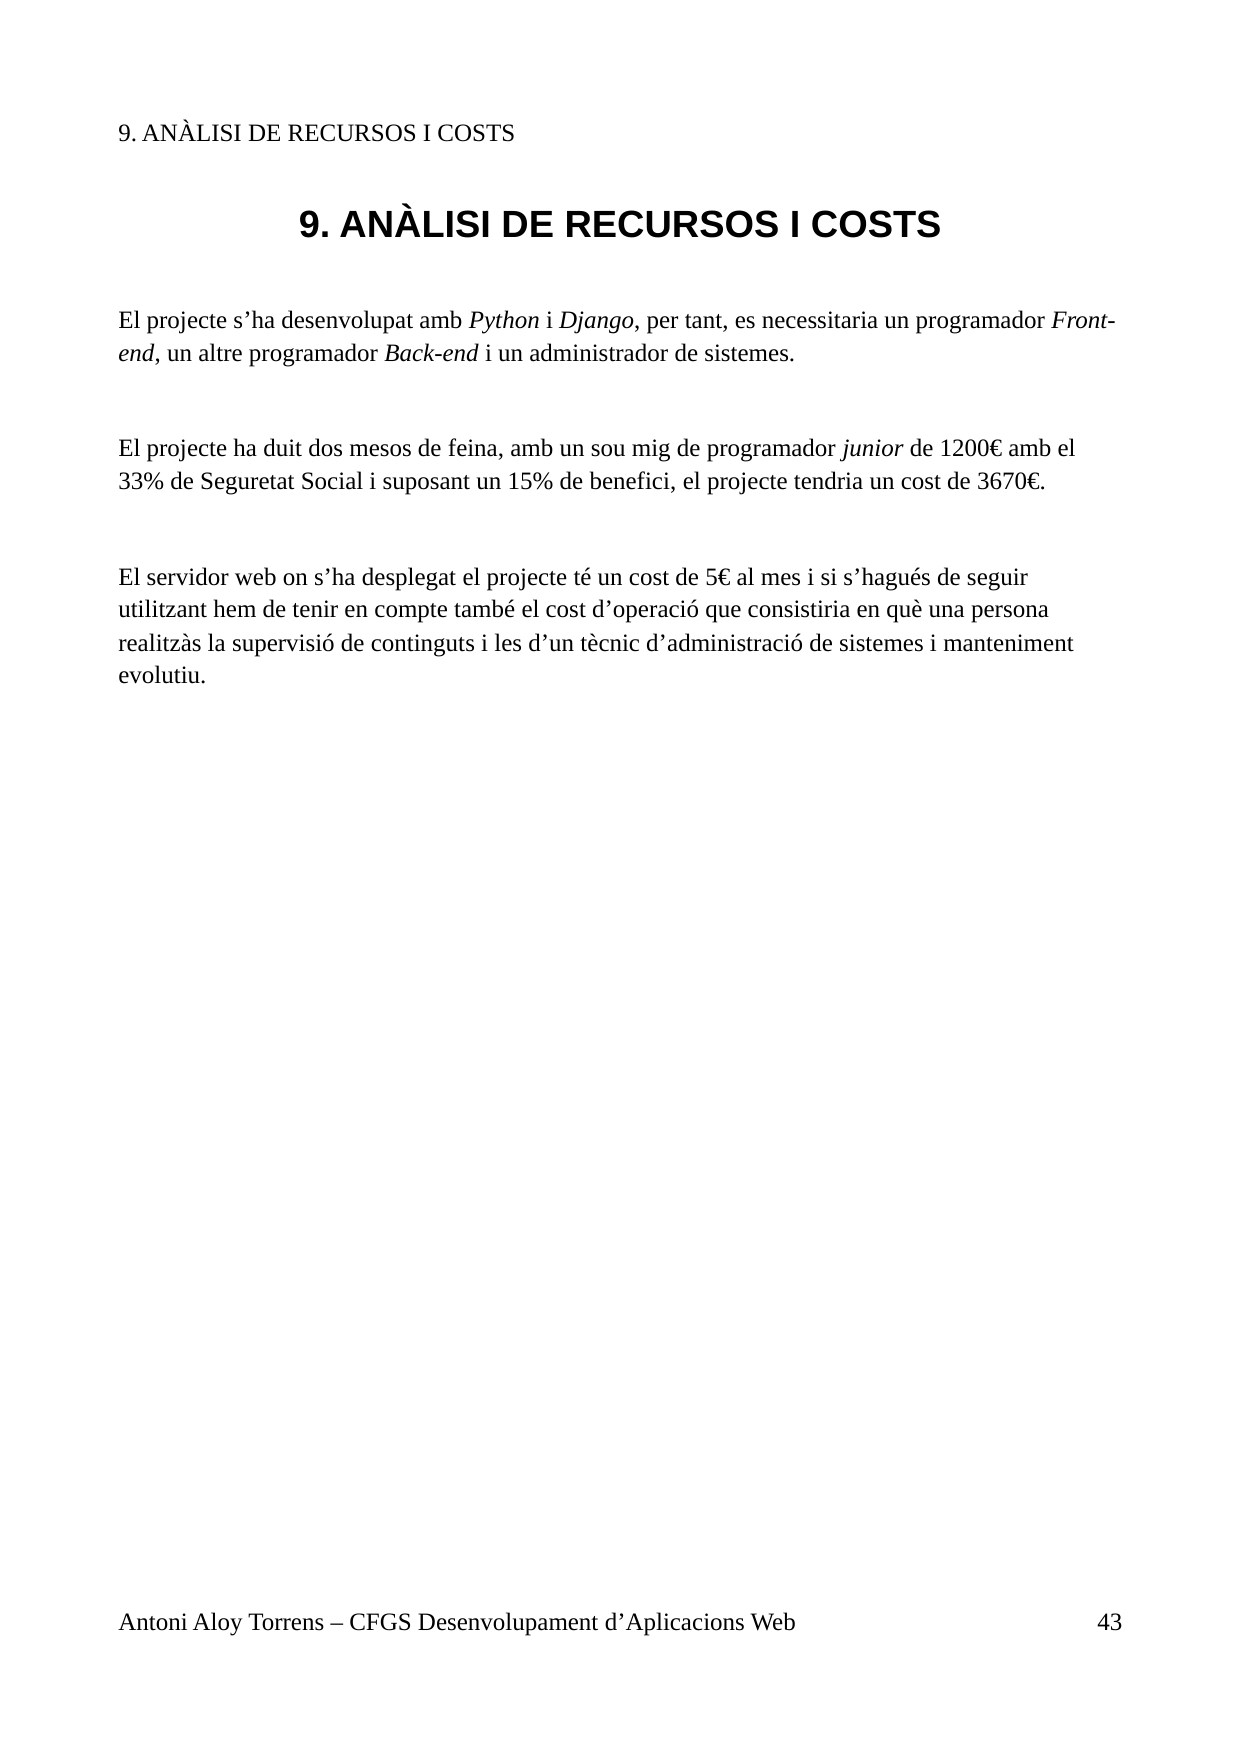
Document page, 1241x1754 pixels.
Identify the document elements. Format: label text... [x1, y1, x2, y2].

text El projecte s’ha desenvolupat amb Python i Django, per tant, es necessitaria un programador Front-end, un altre programador Back-end i un administrador de sistemes. [118, 305, 1122, 367]
subtitle 9. ANÀLISI DE RECURSOS I COSTS [118, 201, 1122, 245]
text El projecte ha duit dos mesos de feina, amb un sou mig de programador junior de 1200€ amb el 33% de Seguretat Social i suposant un 15% de benefici, el projecte tendria un cost de 3670€. [118, 433, 1122, 495]
text El servidor web on s’ha desplegat el projecte té un cost de 5€ al mes i si s’hagués de seguir utilitzant hem de tenir en compte també el cost d’operació que consistiria en què una persona realitzàs la supervisió de continguts i les d’un tècnic d’administració de sistemes i manteniment evolutiu. [118, 562, 1122, 689]
